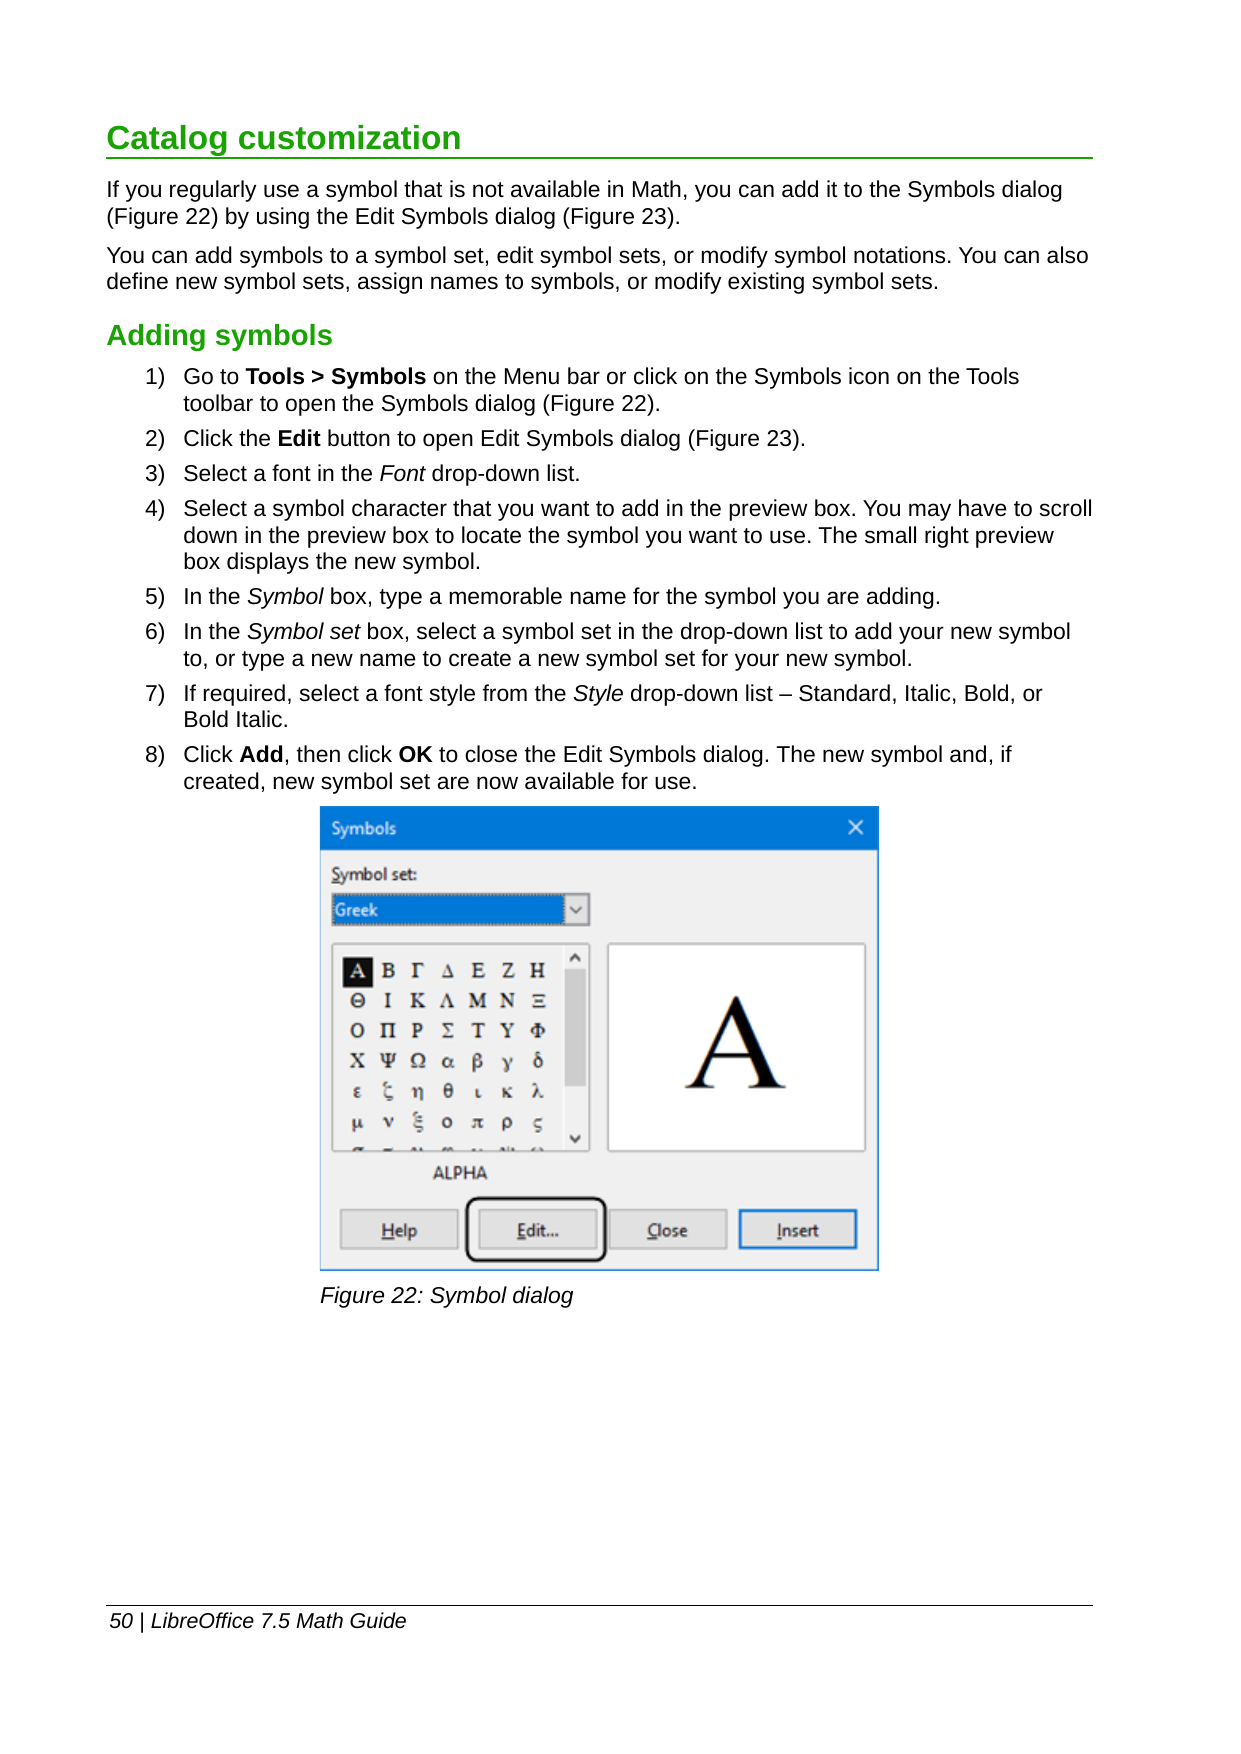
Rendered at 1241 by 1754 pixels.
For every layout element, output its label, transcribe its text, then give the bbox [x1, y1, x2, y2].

text You can add symbols to a symbol set, edit symbol sets, or modify symbol notations. You can also define new symbol sets, assign names to symbols, or modify existing symbol sets. [106, 242, 1093, 294]
list Select a font in the Font drop-down list. [165, 460, 1093, 486]
list Click Add, then click OK to close the Edit Symbols dialog. The new symbol and, if created, new symbol set are now available for use. [165, 741, 1093, 794]
list Click the Edit button to open Edit Symbols dialog (Figure 23). [165, 425, 1093, 451]
list If required, select a font style from the Style drop-down list – Standard, Italic, Bold, or Bold Italic. [165, 680, 1093, 733]
list In the Symbol box, type a memorable name for the symbol you are adding. [165, 583, 1093, 609]
list In the Symbol set box, select a symbol set in the drop-down list to add your new symbol to, or type a new name to create a new symbol set for your new symbol. [165, 618, 1093, 671]
subtitle Adding symbols [106, 318, 1093, 351]
text If you regularly use a symbol that is not available in Math, you can add it to the Symbols dialog (Figure 22) by using the Edit Symbols dialog (Figure 23). [106, 176, 1093, 229]
subtitle Catalog customization [106, 118, 1093, 157]
list Go to Tools > Symbols on the Menu bar or click on the Symbols icon on the Tools toolbar to open the Symbols dialog (Figure 22). [165, 363, 1093, 416]
text Figure 22: Symbol dialog [320, 1282, 879, 1308]
list Select a symbol character that you want to add in the preview box. You may have to scroll down in the preview box to locate the symbol you want to use. The small right preview box displays the new symbol. [165, 495, 1093, 574]
picture [319, 806, 879, 1271]
